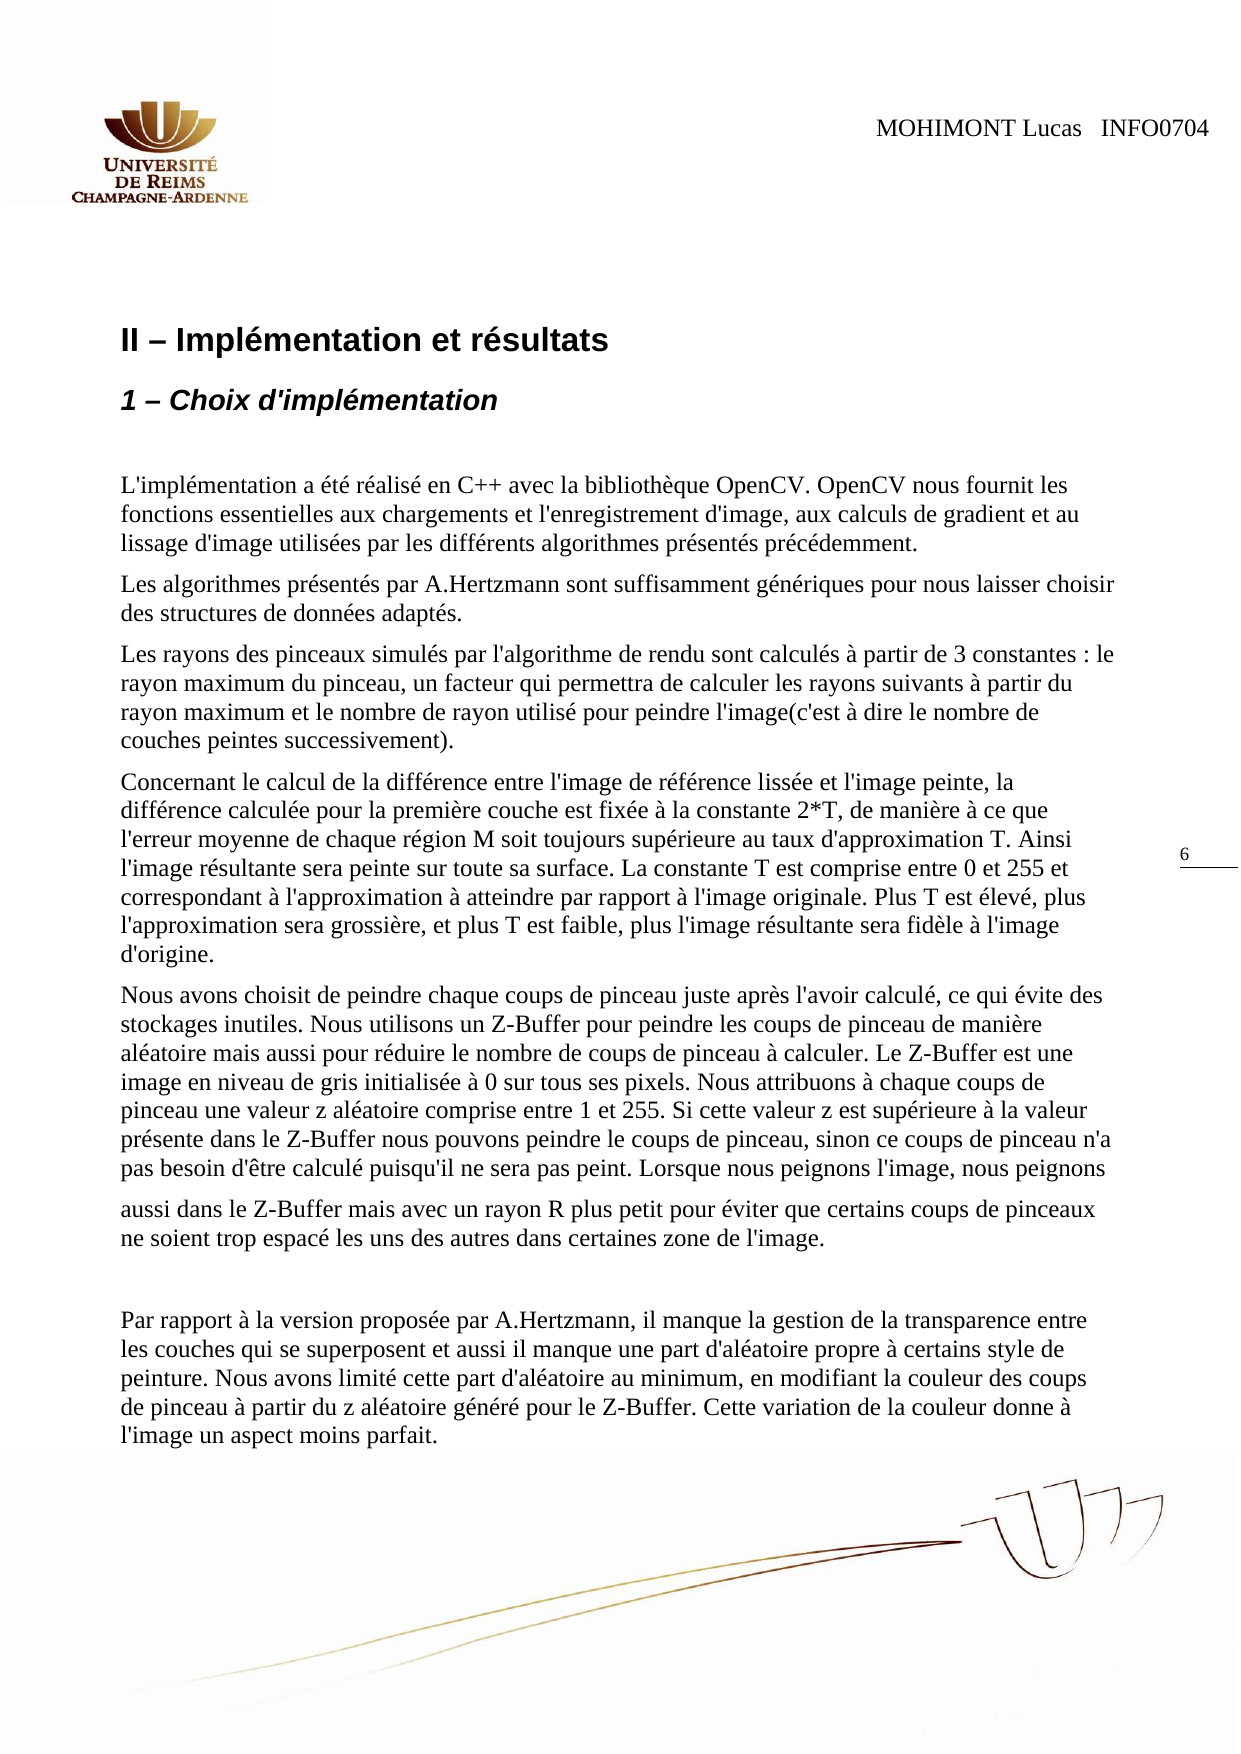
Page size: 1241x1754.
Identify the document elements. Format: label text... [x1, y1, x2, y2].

picture [1, 1454, 1236, 1753]
table_header Présentation du sujet Pour le projet du module de traitement d'image, j'ai choisit d'implémenter une méthode de rendu non-photoréaliste. Aaron Hertzmann propose dans son article,« Painterly Rendering with Curved Brush Strokes of Multiples Sizes » , une méthode pour créer des images ayant l'apparence de peintures à partir de photographies. Cette méthode permet de simuler les coups de pinceaux d'un peintre en fonction de différents paramètres qui seront exposés plus loin. Ces paramètres permettent de donner un style de peinture précis à une image. I - Résumé de l'article 1 – Méthode principale Cet algorithme va simuler les méthodes utiliser par les peintres pour générer une image ayant l'aspect d'une peinture. L'image sera organisé en un ensemble de couche qui seront peintes successivement. Chaque couches sera associées à une taille de pinceau constante. La couche ayant la plus grande taille de pinceau est peinte en première, puis ensuite nous affinons les détails de l'image en peignant les couches ayant des tailles de pinceau plus petites. Chaque couches sera peinte à partir d'une version lissée de l'image originale. Nous avons gardés le choix du filtre de Gauss comme méthode de lissage de l'image. A.Hertzmann précise que la diffusion non linéaire peut être utilisé à la place du filtre de Gauss pour obtenir de meilleur résultat. Une couche est formée par un ensemble de coups de pinceaux et chaque coups de pinceaux est représentés par un ensemble de points de contrôles formant une B-Spline. Le calcul des points de contrôles se fait à partir du gradient de la luminance de l'image lissée. 2 – Sélection des coups de pinceau Une couche est donc un ensemble de coups de pinceaux. Nous devons parcourir l'image pour sélectionner les coordonnées de départ de chaque coups de pinceau. Une fois les points de contrôles des coups de pinceau calculés, nous pouvons peindre chaque coups dans un ordre aléatoire. Nous avons besoin d'abord de calculer la différence entre l'image originale lissée et l'image peinte. Initialement, l'image peinte est remplis par une par une couleur constante choisie de manière à ce que l'image entière soit traité par l'algorithme. 3 – Calcul des coups de pinceau Un coup de pinceau est initialisé avec un premier point de contrôle (x,y), un rayon R constant et une couleur C constante. Cette couleur C est la couleur de l'image originale lissée aux coordonnées (x,y). Un coup de pinceau est une courbe B-Spline représentée par un ensemble de points de contrôle. Le calcul des points de contrôle s'effectue comme les calculs des termes d'une suite récurrente. On effectue ces calculs jusqu'à atteindre le nombre maximal de points de contrôle définis par l'utilisateur et également si on atteint une autre condition d'arrêt. Le calcul s'arrête prématurément si l'amplitude du gradient est nulle en un point (x,y). II – Implémentation et résultats 1 – Choix d'implémentation L'implémentation a été réalisé en C++ avec la bibliothèque OpenCV. OpenCV nous fournit les fonctions essentielles aux chargements et l'enregistrement d'image, aux calculs de gradient et au lissage d'image utilisées par les différents algorithmes présentés précédemment. Les algorithmes présentés par A.Hertzmann sont suffisamment génériques pour nous laisser choisir des structures de données adaptés. Les rayons des pinceaux simulés par l'algorithme de rendu sont calculés à partir de 3 constantes : le rayon maximum du pinceau, un facteur qui permettra de calculer les rayons suivants à partir du rayon maximum et le nombre de rayon utilisé pour peindre l'image(c'est à dire le nombre de couches peintes successivement). Concernant le calcul de la différence entre l'image de référence lissée et l'image peinte, la différence calculée pour la première couche est fixée à la constante 2*T, de manière à ce que l'erreur moyenne de chaque région M soit toujours supérieure au taux d'approximation T. Ainsi l'image résultante sera peinte sur toute sa surface. La constante T est comprise entre 0 et 255 et correspondant à l'approximation à atteindre par rapport à l'image originale. Plus T est élevé, plus l'approximation sera grossière, et plus T est faible, plus l'image résultante sera fidèle à l'image d'origine. Nous avons choisit de peindre chaque coups de pinceau juste après l'avoir calculé, ce qui évite des stockages inutiles. Nous utilisons un Z-Buffer pour peindre les coups de pinceau de manière aléatoire mais aussi pour réduire le nombre de coups de pinceau à calculer. Le Z-Buffer est une image en niveau de gris initialisée à 0 sur tous ses pixels. Nous attribuons à chaque coups de pinceau une valeur z aléatoire comprise entre 1 et 255. Si cette valeur z est supérieure à la valeur présente dans le Z-Buffer nous pouvons peindre le coups de pinceau, sinon ce coups de pinceau n'a pas besoin d'être calculé puisqu'il ne sera pas peint. Lorsque nous peignons l'image, nous peignons aussi dans le Z-Buffer mais avec un rayon R plus petit pour éviter que certains coups de pinceaux ne soient trop espacé les uns des autres dans certaines zone de l'image. Par rapport à la version proposée par A.Hertzmann, il manque la gestion de la transparence entre les couches qui se superposent et aussi il manque une part d'aléatoire propre à certains style de peinture. Nous avons limité cette part d'aléatoire au minimum, en modifiant la couleur des coups de pinceau à partir du z aléatoire généré pour le Z-Buffer. Cette variation de la couleur donne à l'image un aspect moins parfait. 2 – Résultats 1 – Paramètres Les résultats dépendent des paramètres suivants : T, le seuil d'approximation de l'image, exprimé en valeur de niveaux de gris. Plus T est élevé, plus l'image peinte est grossière par rapport à l'image d'origine. Min et Max, respectivement la taille minimale et la taille maximale d'un coup de pinceau Rmax, ratio, et n : respectivement la taille maximale du pinceau(en pixels), le ratio utilisé pour calculer la taille du pinceau des couches suivantes, n le nombre de couches à peindre fc, le filtre de courbure, permet d'atténuer ou d'exagérer la courbure des coups de pinceau fo, constante utilisée pour augmenter ou diminuer la taille du noyau utilisé pour le lissage de l'image fg, constante utilisée pour augmenter ou diminuer l'espacement entre les coups de pinceau Par défaut on utilisera les valeurs suivantes : T = 100 Min = 4, Max = 16 Rmax = 8, ratio = 0.5, n = 3 fc = 1.0 fo = 1.0 fg = 1.0 2 – Approximation de l'image originale Nous ferons varier l'approximation de l'image de manière à avoir 3 résultats assez différents : L'approximation de l'image ne dépends pas que de dépends, elle dépend également de la taille maximale des coups de pinceaux et de la taille des pinceaux. On peut s'approcher d'un style pointilliste en gardant une approximation faible(T > 100) et en limitant la taille des coups de pinceau (Max < 4) : 3 – Le cas particulier des visages La méthode proposée par A.Hertzmann donne des rendus assez proche de peinture pour des objets ou des paysages par exemples. Mais les visages humains sont souvent déformés lorsque l'on utilise cette méthode. Comme les coups de pinceau sont dessinés aléatoirement, les visages sont rarement mis en valeur. Cette méthode ne donne des résultats satisfaisant pour les portraits que si l'on choisit une approximation très fidèle de l'image originale(T < 50). Ou alors l'image originale doit avoir une résolution assez grande(supérieur à 1920X1080). On peut obtenir un meilleur résultat en augmentant la résolution de l'image originale et en augmentant la taille du noyau utilisé pour le lissage : 4 – Conclusion La méthode proposée par A.Hertzmann dans son article publié en 1998 produit des résultats assez proche des peintures faites par l'Homme. Mais cette méthode a un certains nombre de limites. La modélisation des coups de pinceau est limité car les paramètres utilisés restent statiques, ce qui peut justement donner l'impression que ces images ont effectivement été générées par une machine. Cette méthode n'est pas adapté pour « peindre » des portraits, la machine n'ayant pas la capacité de reconnaître les visages, les résultats sont souvent approximatifs(voir difforme dans certains cas). Il serait intéressant de modifier cette méthode avec des techniques de reconnaissance des visages pour obtenir un résultat plus proche de la réalité. [109, 142, 1128, 1453]
picture [1, 1, 265, 203]
